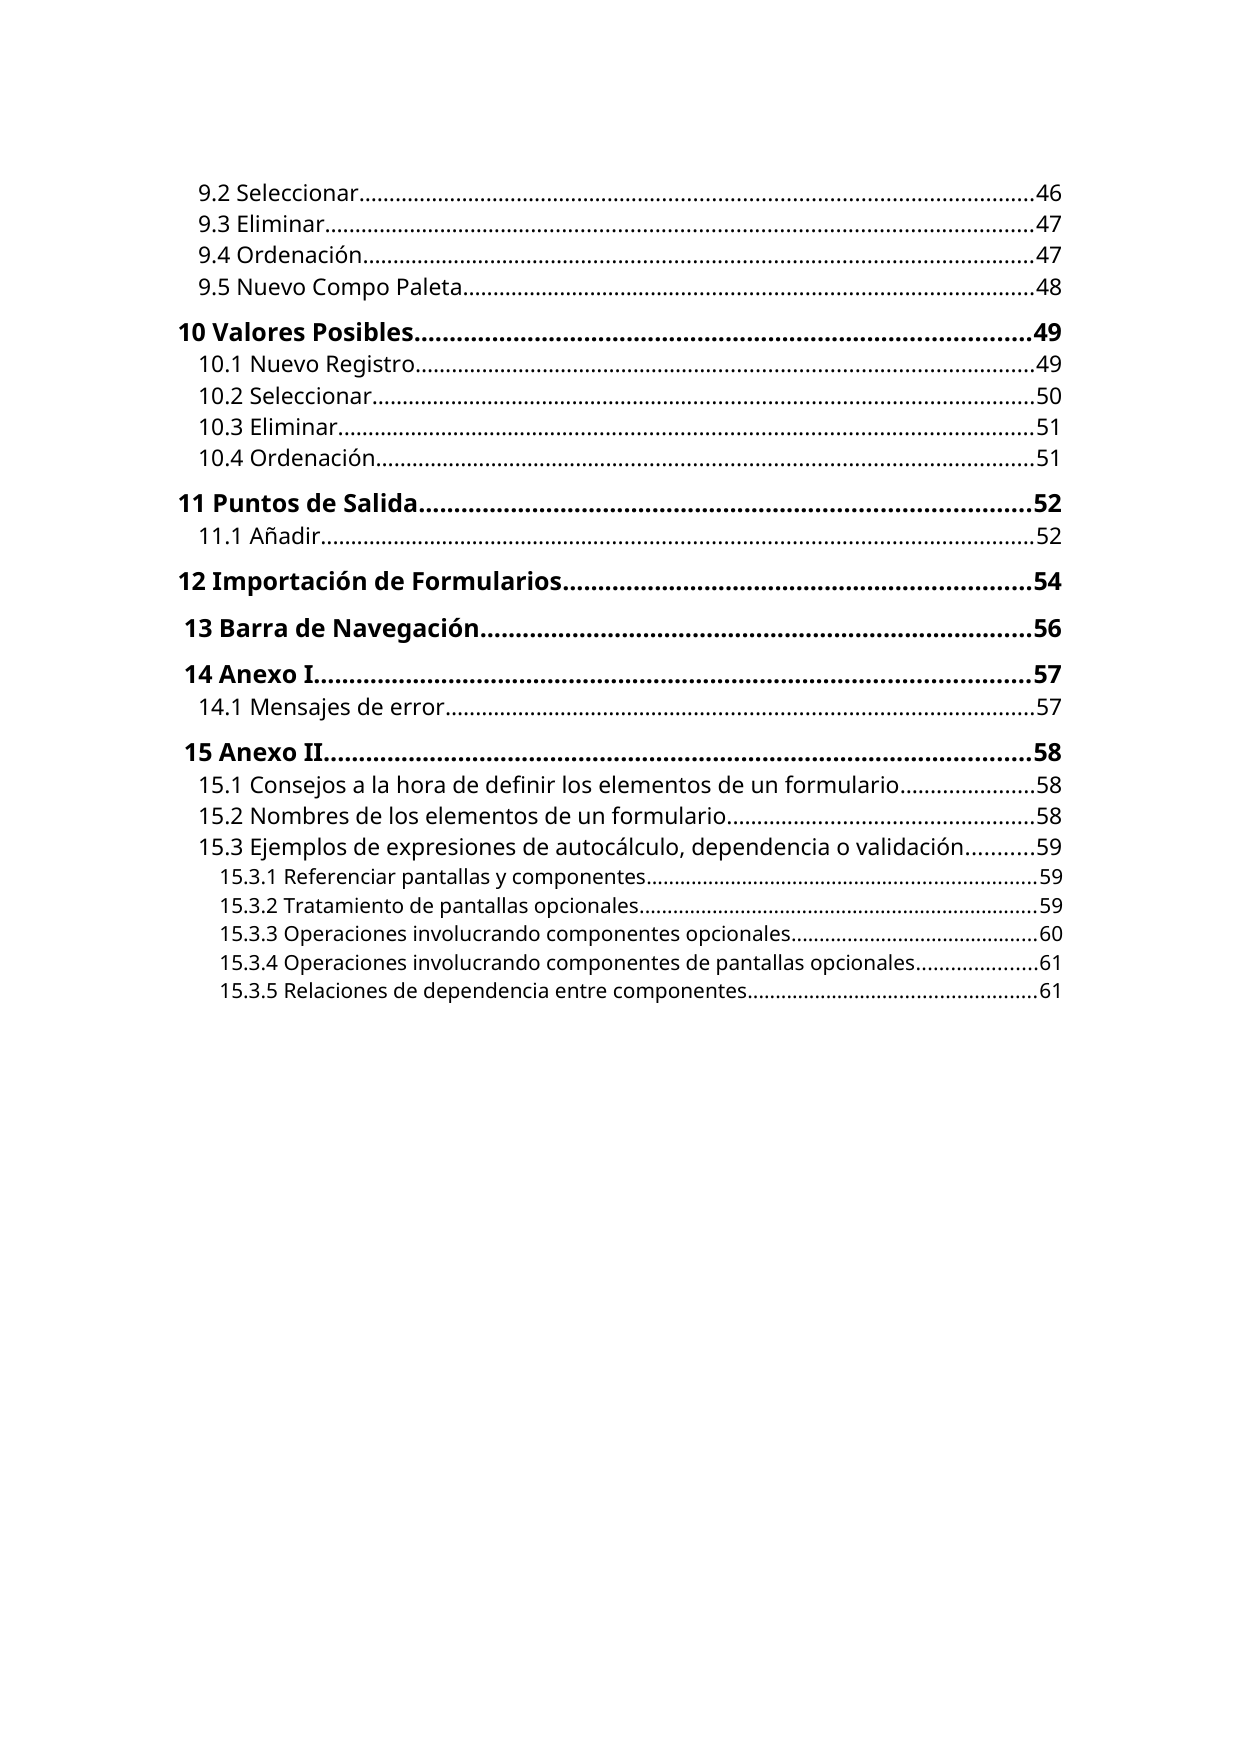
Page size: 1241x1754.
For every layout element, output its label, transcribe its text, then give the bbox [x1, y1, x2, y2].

text 15.3 Ejemplos de expresiones de autocálculo, dependencia o validación 59 [198, 831, 1063, 862]
text 15 Anexo II 58 [177, 734, 1063, 769]
text 15.3.1 Referenciar pantallas y componentes 59 [219, 862, 1063, 891]
text 11 Puntos de Salida 52 [177, 486, 1063, 520]
text 9.5 Nuevo Compo Paleta 48 [198, 271, 1063, 302]
text 9.3 Eliminar 47 [198, 208, 1063, 239]
text 15.1 Consejos a la hora de definir los elementos de un formulario 58 [198, 769, 1063, 800]
text 15.3.4 Operaciones involucrando componentes de pantallas opcionales 61 [219, 948, 1063, 976]
text 15.3.2 Tratamiento de pantallas opcionales 59 [219, 891, 1063, 919]
text 10.2 Seleccionar 50 [198, 379, 1063, 411]
text 14.1 Mensajes de error 57 [198, 691, 1063, 722]
text 9.2 Seleccionar 46 [198, 177, 1063, 208]
text 10.3 Eliminar 51 [198, 411, 1063, 442]
text 10 Valores Posibles 49 [177, 314, 1063, 348]
text 15.2 Nombres de los elementos de un formulario 58 [198, 800, 1063, 831]
text 9.4 Ordenación 47 [198, 239, 1063, 271]
text 11.1 Añadir 52 [198, 520, 1063, 551]
text 10.4 Ordenación 51 [198, 442, 1063, 473]
text 10.1 Nuevo Registro 49 [198, 348, 1063, 379]
text 15.3.3 Operaciones involucrando componentes opcionales 60 [219, 919, 1063, 948]
text 14 Anexo I 57 [177, 657, 1063, 691]
text 15.3.5 Relaciones de dependencia entre componentes 61 [219, 976, 1063, 1004]
text 13 Barra de Navegación 56 [177, 610, 1063, 644]
text 12 Importación de Formularios 54 [177, 564, 1063, 598]
